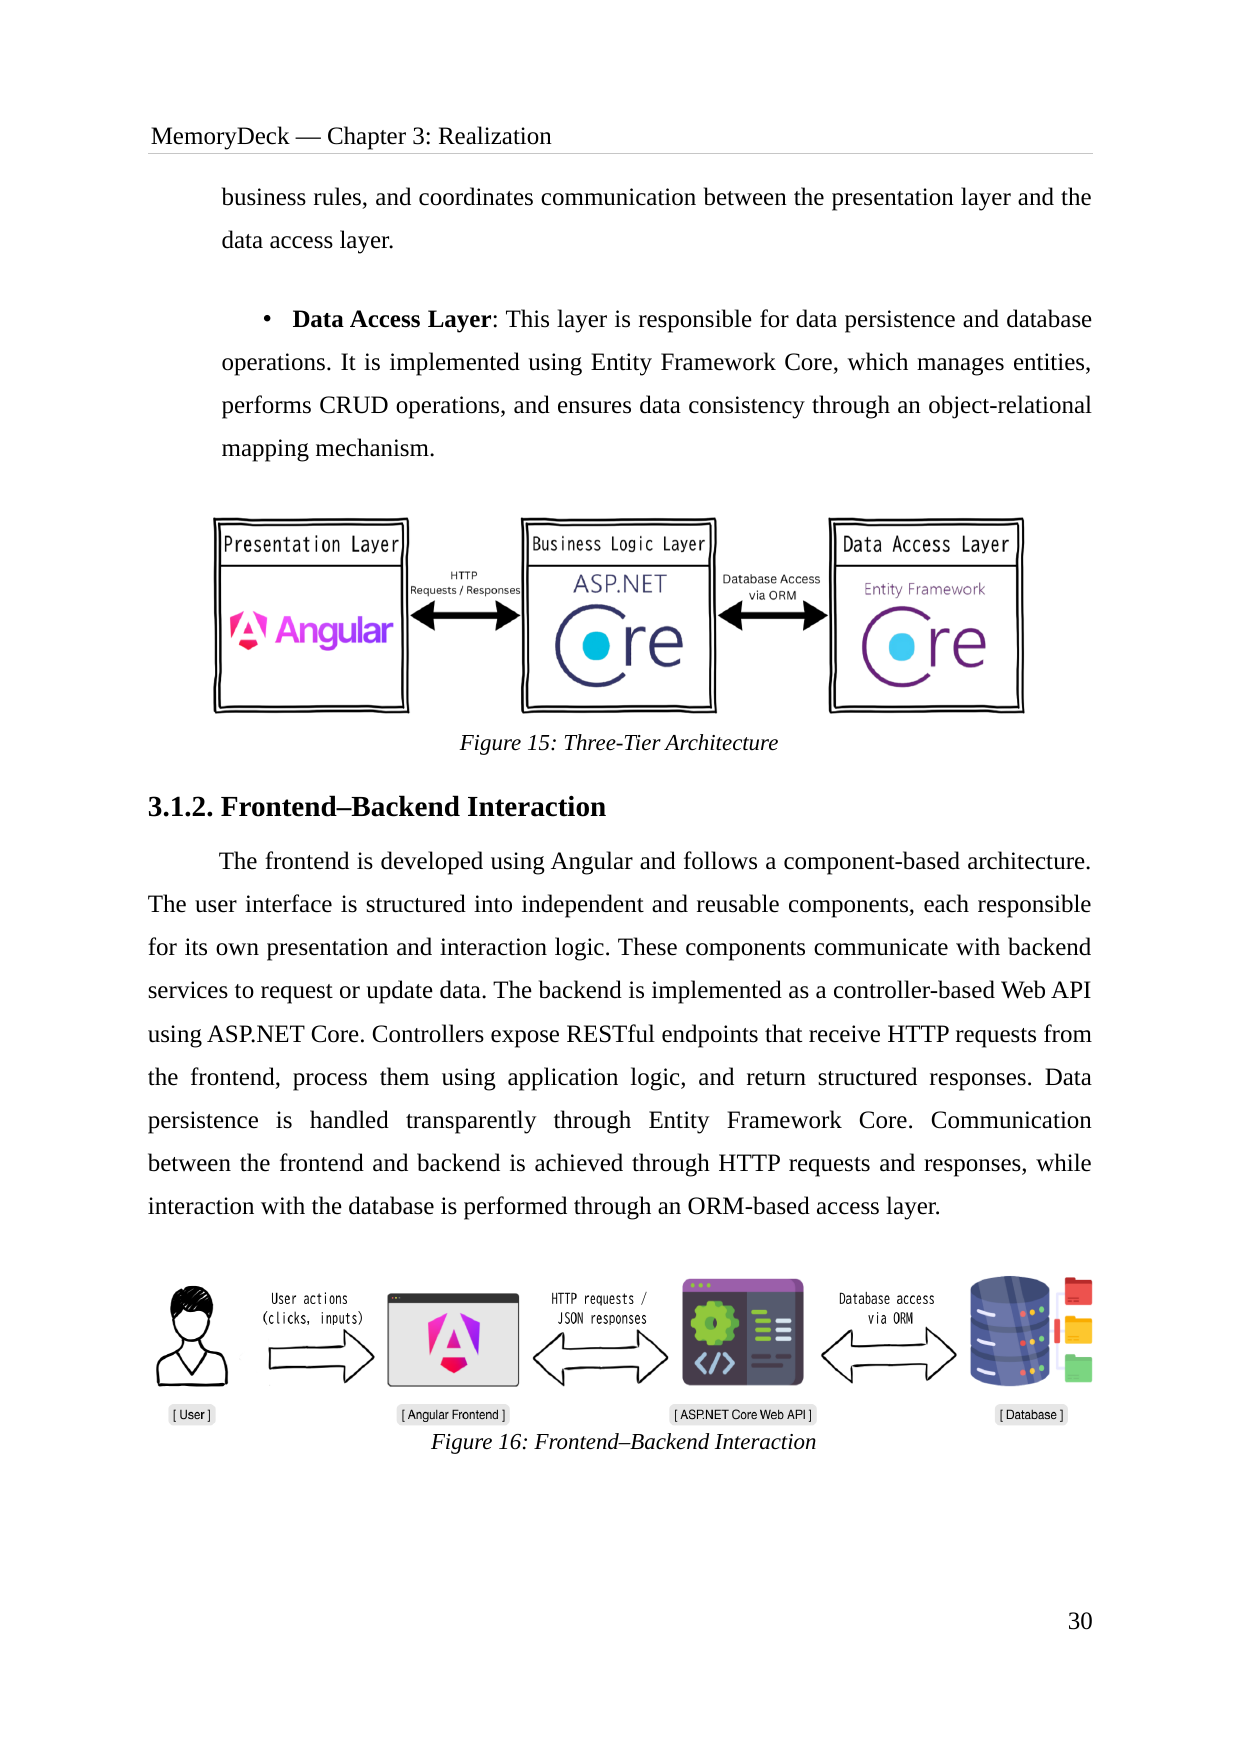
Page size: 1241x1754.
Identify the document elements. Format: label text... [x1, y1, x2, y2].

text Figure 16: Frontend–Backend Interaction [152, 1428, 1097, 1454]
subtitle 3.1.2. Frontend–Backend Interaction [148, 519, 1093, 822]
text The frontend is developed using Angular and follows a component-based architecture. The user interface is structured into independent and reusable components, each responsible for its own presentation and interaction logic. These components communicate with backend services to request or update data. The backend is implemented as a controller-based Web API using ASP.NET Core. Controllers expose RESTful endpoints that receive HTTP requests from the frontend, process them using application logic, and return structured responses. Data persistence is handled transparently through Entity Framework Core. Communication between the frontend and backend is achieved through HTTP requests and responses, while interaction with the database is performed through an ORM-based access layer. [148, 846, 1093, 1220]
text Figure 15: Three-Tier Architecture [207, 729, 1033, 755]
subtitle [207, 501, 1033, 507]
picture [152, 1273, 1098, 1428]
list business rules, and coordinates communication between the presentation layer and the data access layer. [192, 182, 1093, 254]
picture [206, 507, 1034, 729]
list Data Access Layer: This layer is responsible for data persistence and database operations. It is implemented using Entity Framework Core, which manages entities, performs CRUD operations, and ensures data consistency through an object-relational mapping mechanism. [192, 304, 1093, 462]
